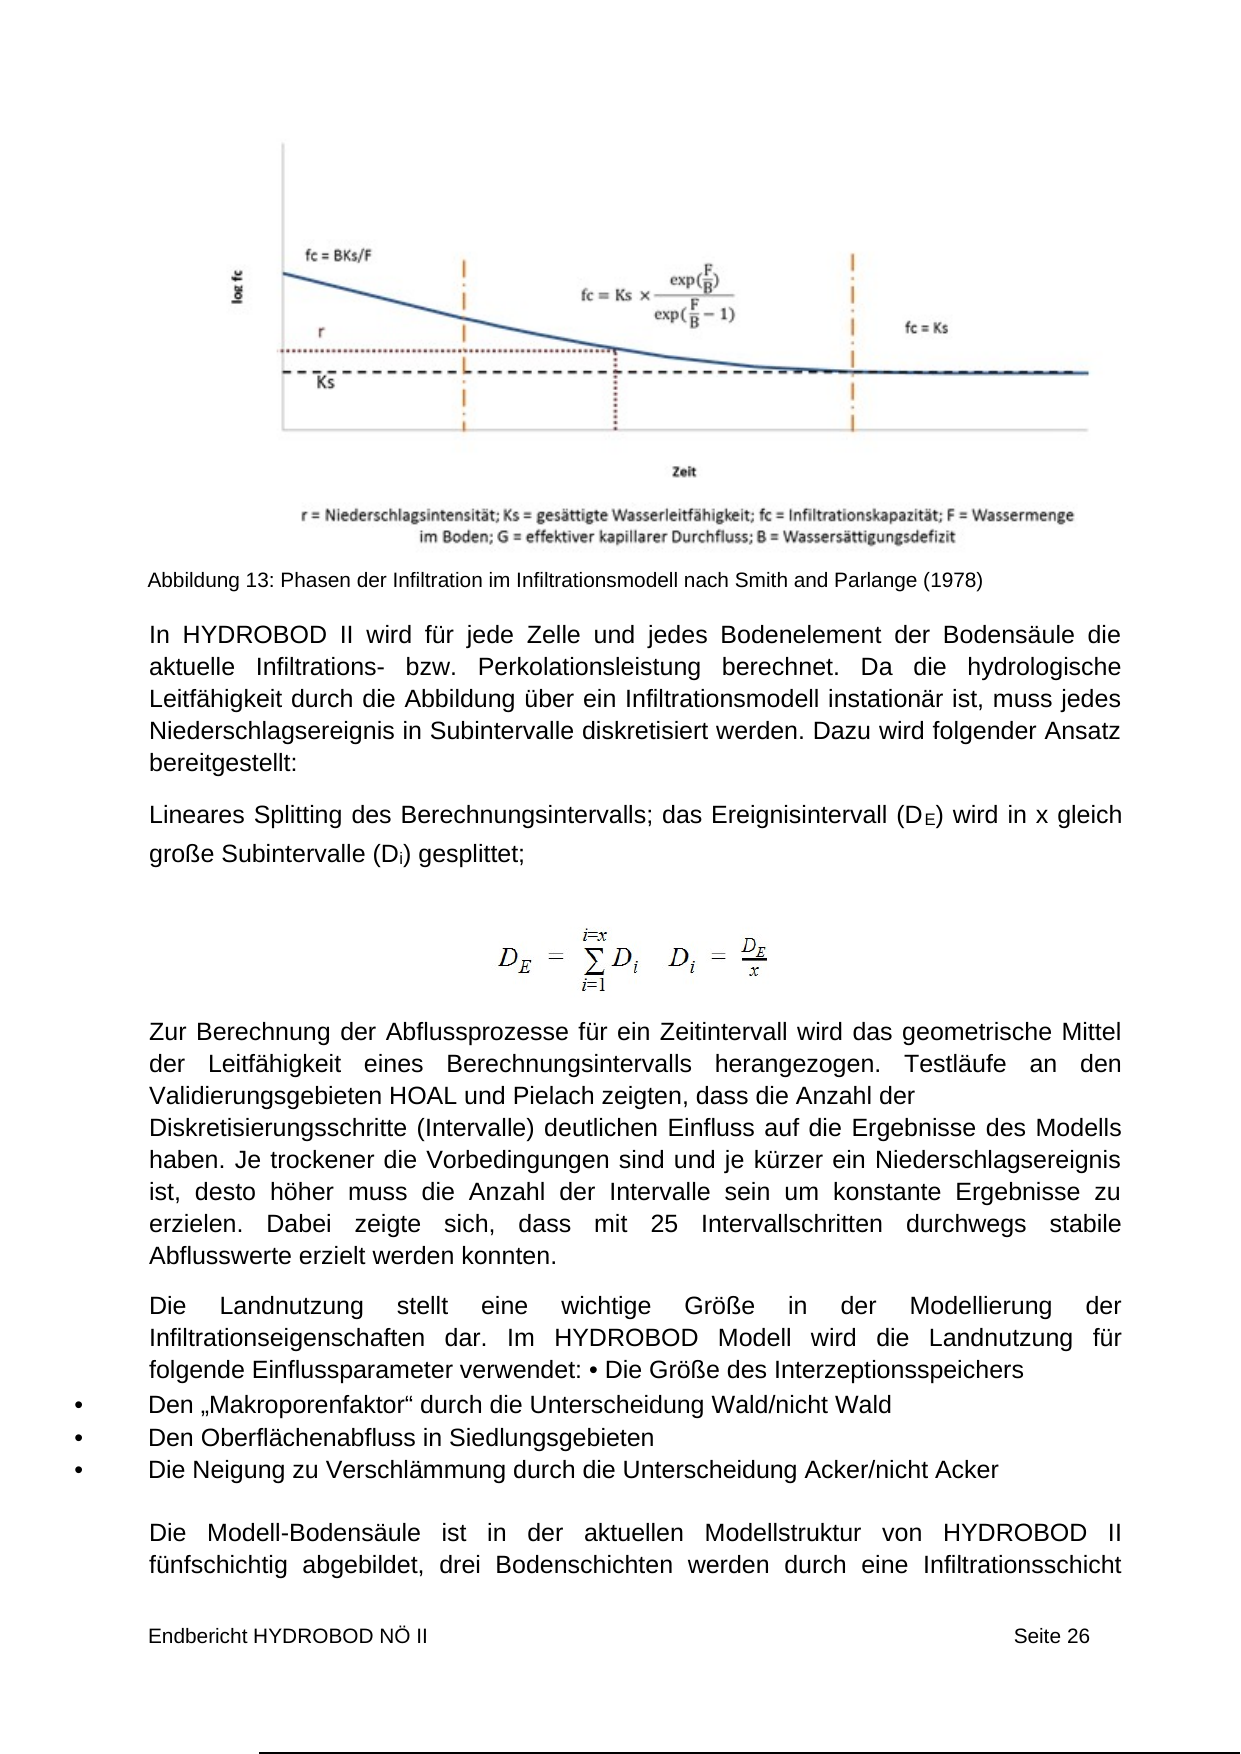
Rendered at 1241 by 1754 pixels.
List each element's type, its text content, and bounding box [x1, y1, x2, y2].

text Die Landnutzung stellt eine wichtige Größe in der Modellierung der Infiltrationseigenschaften dar. Im HYDROBOD Modell wird die Landnutzung für folgende Einflussparameter verwendet: • Die Größe des Interzeptionsspeichers [149, 1291, 1123, 1383]
text Lineares Splitting des Berechnungsintervalls; das Ereignisintervall (DE) wird in x gleich große Subintervalle (Di) gesplittet; [149, 800, 1123, 868]
text Diskretisierungsschritte (Intervalle) deutlichen Einfluss auf die Ergebnisse des Modells haben. Je trockener die Vorbedingungen sind und je kürzer ein Niederschlagsereignis ist, desto höher muss die Anzahl der Intervalle sein um konstante Ergebnisse zu erzielen. Dabei zeigte sich, dass mit 25 Intervallschritten durchwegs stabile Abflusswerte erzielt werden konnten. [149, 1113, 1123, 1269]
text Die Modell-Bodensäule ist in der aktuellen Modellstruktur von HYDROBOD II fünfschichtig abgebildet, drei Bodenschichten werden durch eine Infiltrationsschicht [149, 1518, 1123, 1579]
text Abbildung 13: Phasen der Infiltration im Infiltrationsmodell nach Smith and Parlange (1978) [147, 568, 1123, 592]
list Die Neigung zu Verschlämmung durch die Unterscheidung Acker/nicht Acker [74, 1455, 1123, 1483]
text In HYDROBOD II wird für jede Zelle und jedes Bodenelement der Bodensäule die aktuelle Infiltrations- bzw. Perkolationsleistung berechnet. Da die hydrologische Leitfähigkeit durch die Abbildung über ein Infiltrationsmodell instationär ist, muss jedes Niederschlagsereignis in Subintervalle diskretisiert werden. Dazu wird folgender Ansatz bereitgestellt: [149, 620, 1123, 777]
text Zur Berechnung der Abflussprozesse für ein Zeitintervall wird das geometrische Mittel der Leitfähigkeit eines Berechnungsintervalls herangezogen. Testläufe an den Validierungsgebieten HOAL und Pielach zeigten, dass die Anzahl der [149, 1017, 1123, 1110]
list Den Oberflächenabfluss in Siedlungsgebieten [74, 1422, 1123, 1451]
list Den „Makroporenfaktor“ durch die Unterscheidung Wald/nicht Wald [74, 1390, 1123, 1419]
